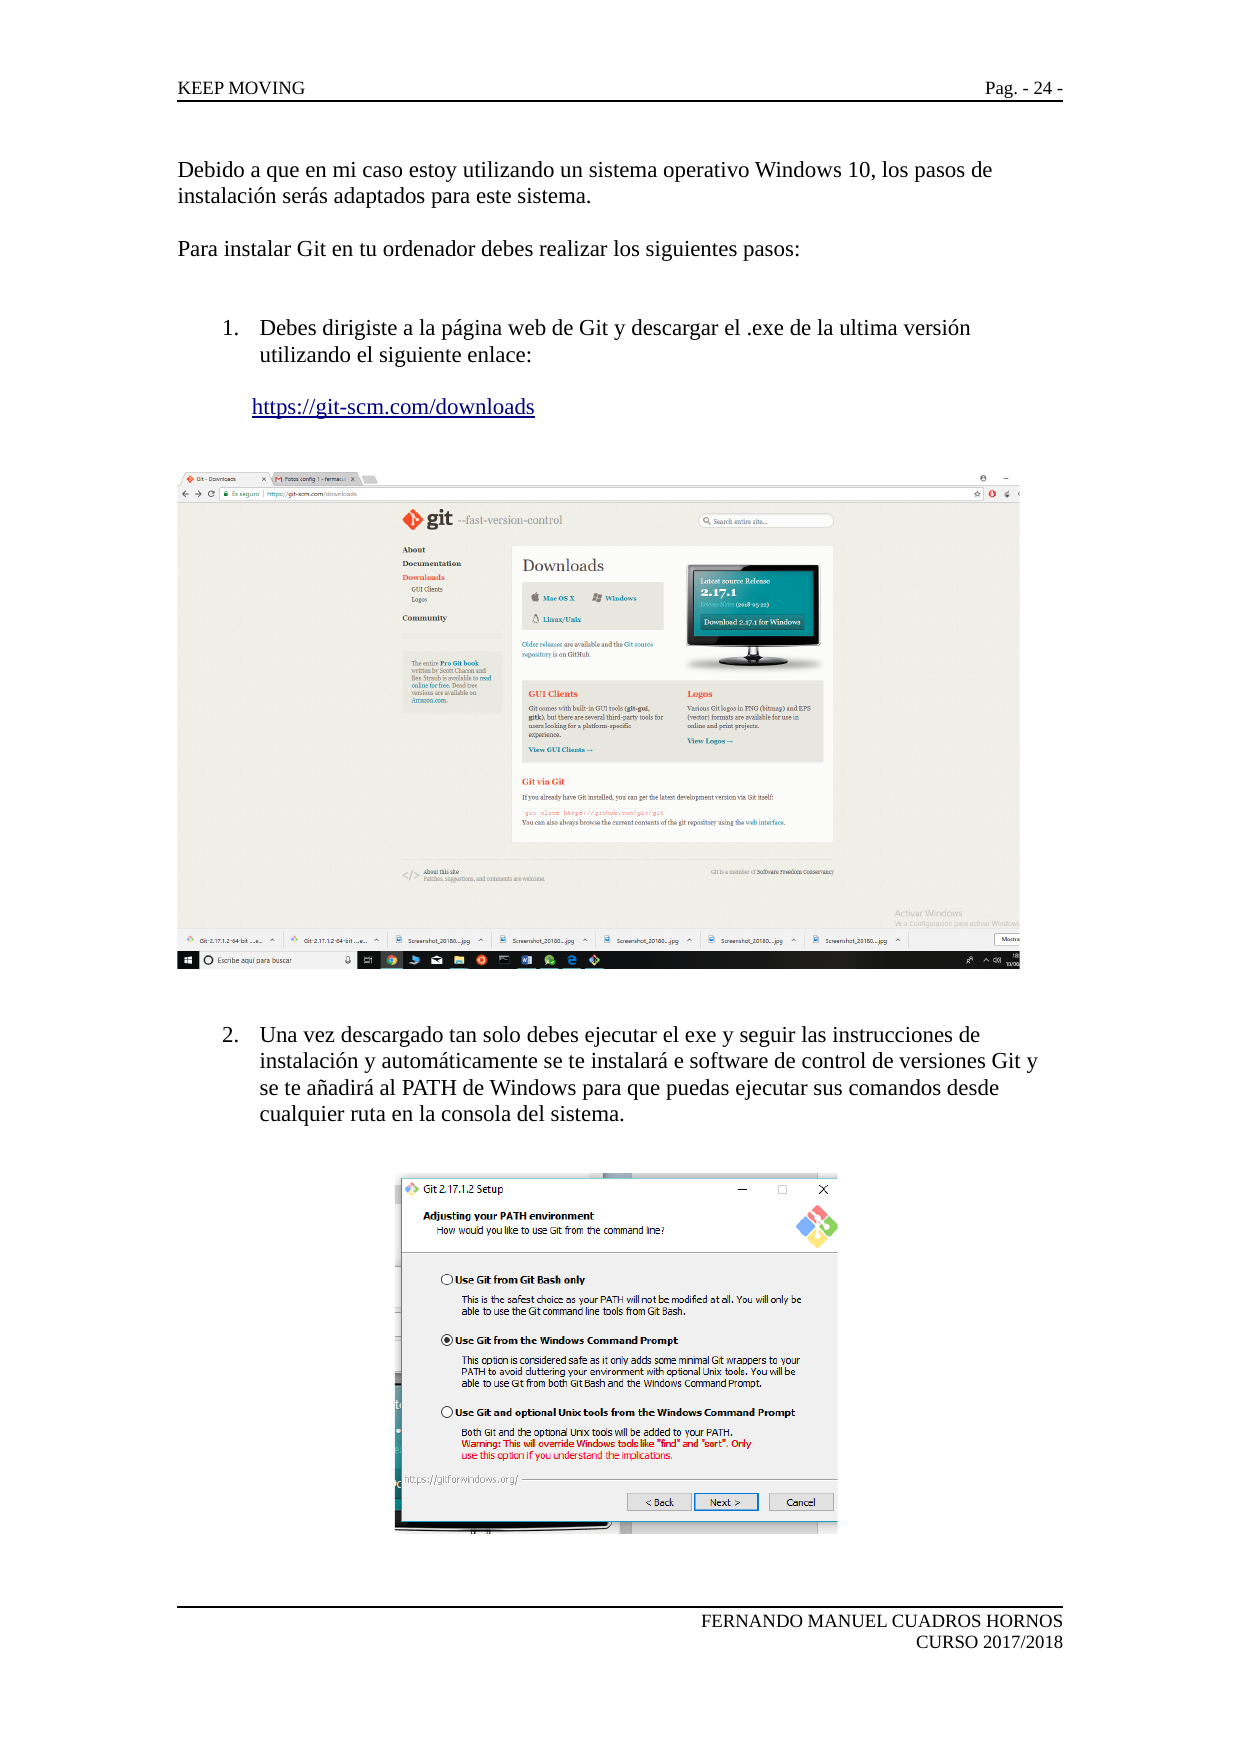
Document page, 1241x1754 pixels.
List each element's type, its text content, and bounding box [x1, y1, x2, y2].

text https://git-scm.com/downloads [177, 393, 1063, 420]
list Debes dirigiste a la página web de Git y descargar el .exe de la ultima versión utilizando el siguiente enlace: [222, 314, 1063, 367]
text Para instalar Git en tu ordenador debes realizar los siguientes pasos: [177, 235, 1063, 262]
list Una vez descargado tan solo debes ejecutar el exe y seguir las instrucciones de instalación y automáticamente se te instalará e software de control de versiones Git y se te añadirá al PATH de Windows para que puedas ejecutar sus comandos desde cualquier ruta en la consola del sistema. [222, 1021, 1063, 1126]
text Debido a que en mi caso estoy utilizando un sistema operativo Windows 10, los pasos de instalación serás adaptados para este sistema. [177, 156, 1063, 209]
